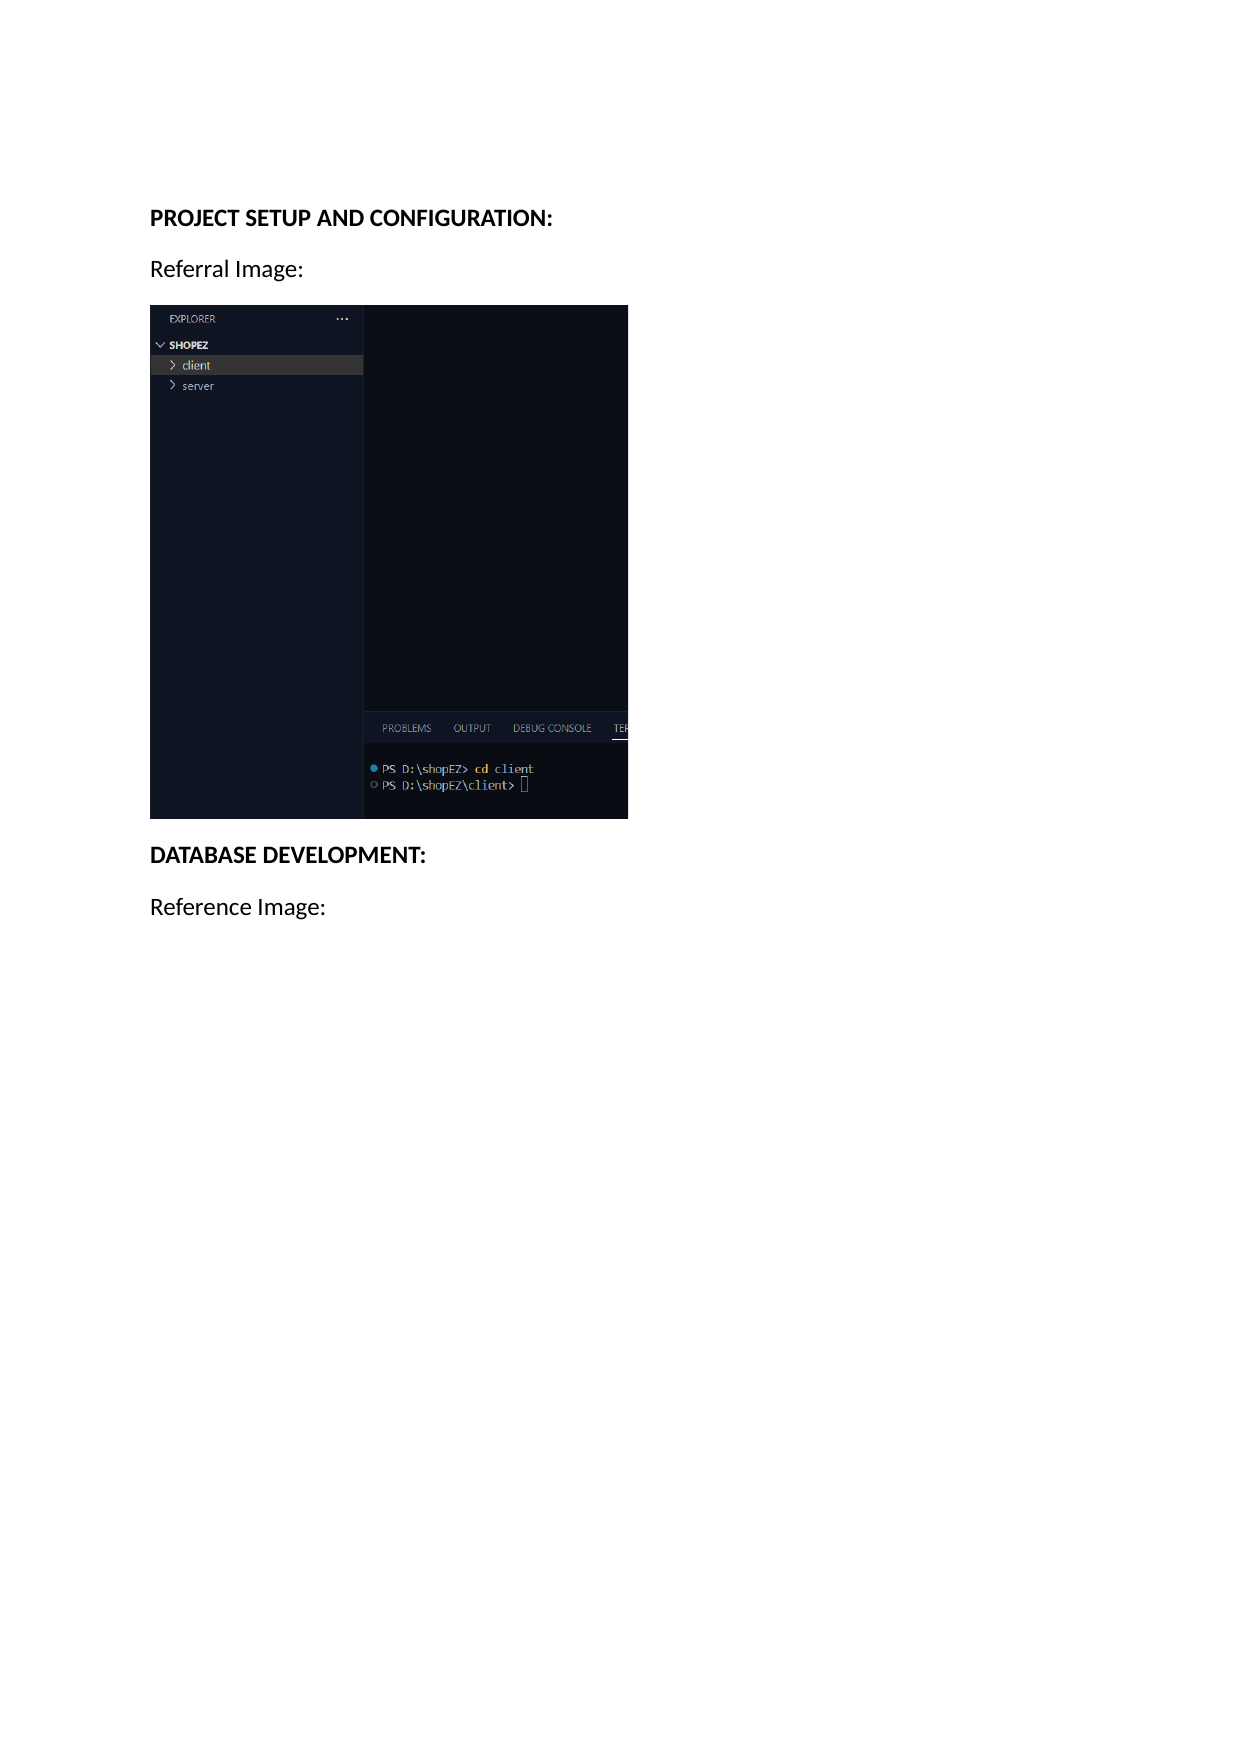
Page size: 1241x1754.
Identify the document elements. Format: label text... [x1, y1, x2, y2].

text Reference Image: [150, 891, 1090, 922]
text DATABASE DEVELOPMENT: [150, 840, 1090, 870]
text PROJECT SETUP AND CONFIGURATION: [150, 202, 1090, 232]
text Referral Image: [150, 253, 1090, 284]
